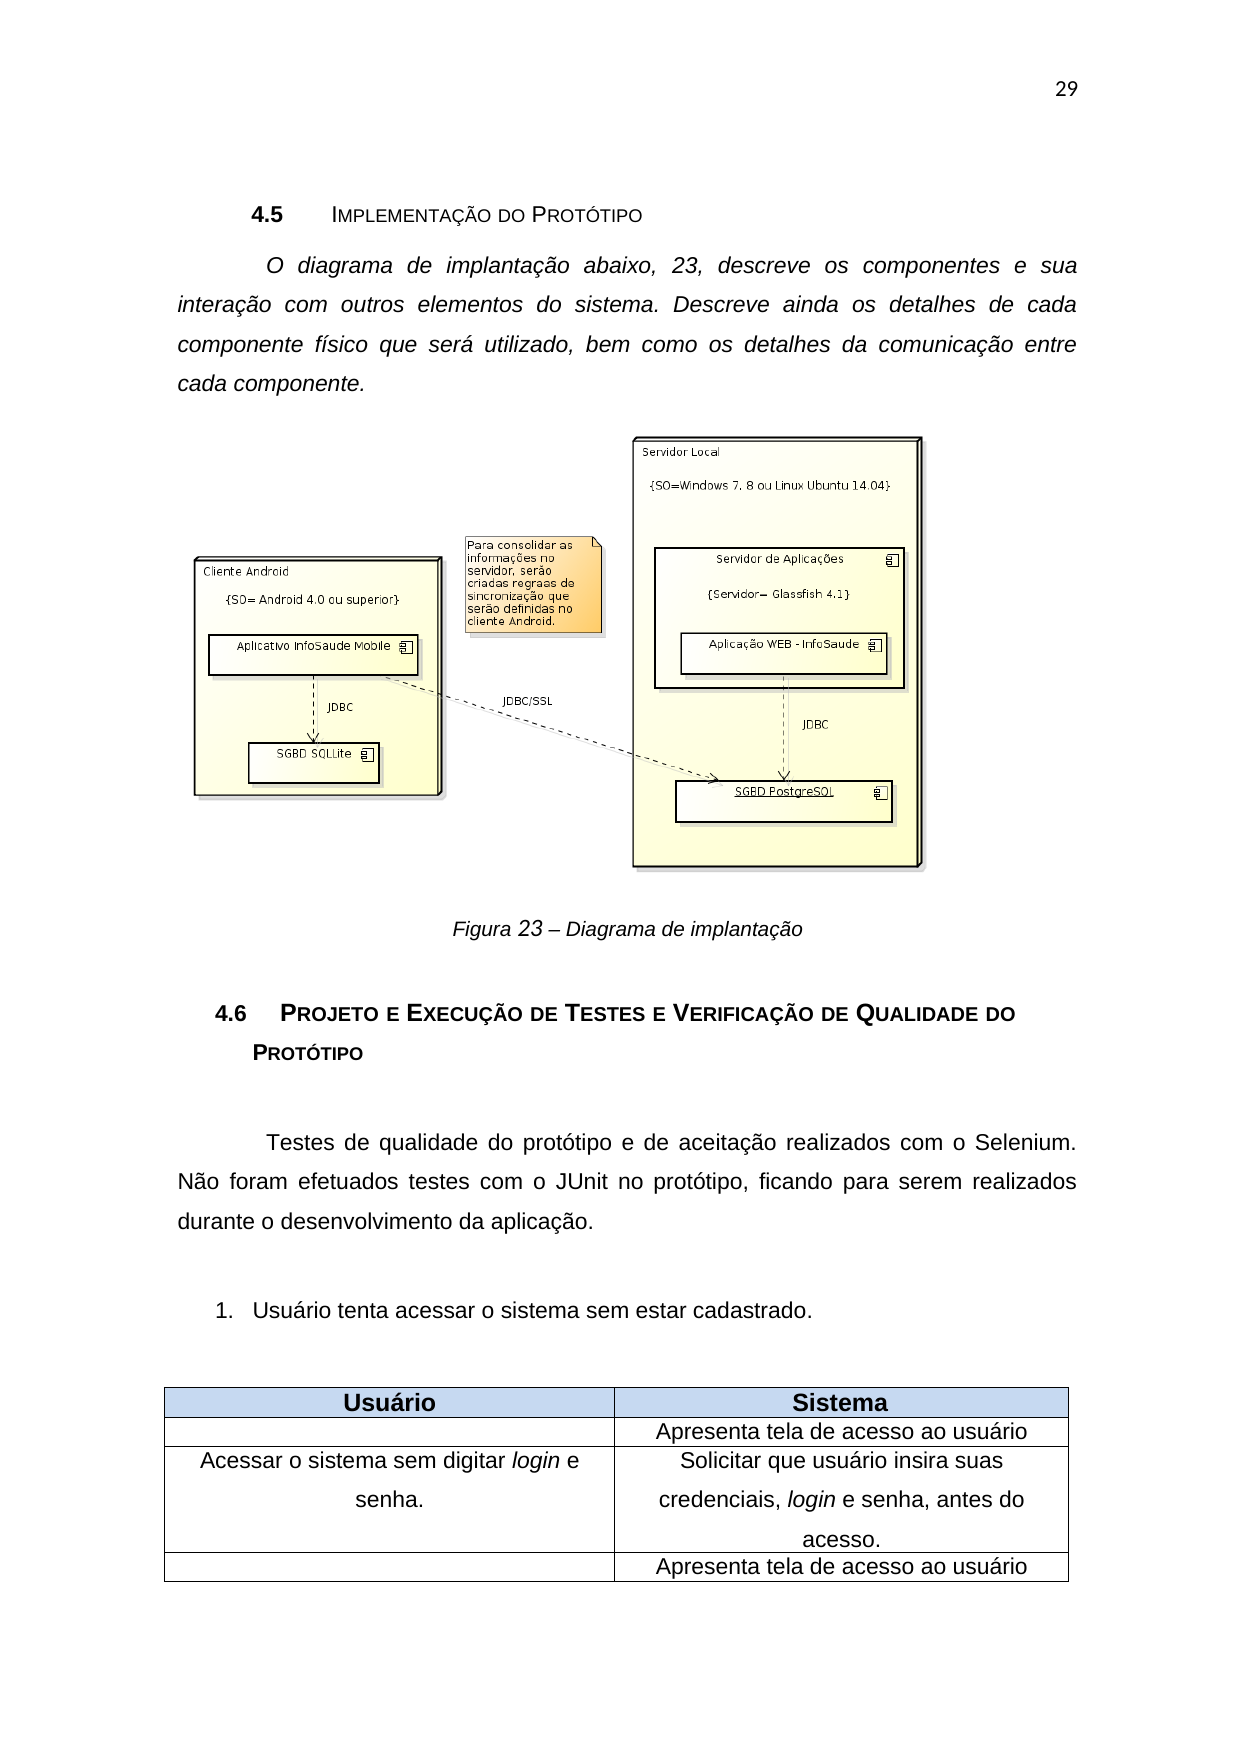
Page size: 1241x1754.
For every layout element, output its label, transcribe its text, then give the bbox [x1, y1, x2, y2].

table_header Sistema [615, 1388, 1068, 1417]
table_cell [165, 1553, 614, 1581]
text O diagrama de implantação abaixo, Figura 23, descreve os componentes e sua interação com outros elementos do sistema. Descreve ainda os detalhes de cada componente físico que será utilizado, bem como os detalhes da comunicação entre cada componente. [177, 252, 1078, 397]
text Figura 23 – Diagrama de implantação [177, 912, 1078, 943]
text Testes de qualidade do protótipo e de aceitação realizados com o Selenium. Não foram efetuados testes com o JUnit no protótipo, ficando para serem realizados durante o desenvolvimento da aplicação. [177, 1129, 1078, 1234]
list Implementação do Protótipo [251, 201, 1078, 227]
table_cell [165, 1418, 614, 1446]
table_cell Solicitar que usuário insira suas credenciais, login e senha, antes do acesso. [615, 1447, 1068, 1552]
table_cell Apresenta tela de acesso ao usuário [615, 1418, 1068, 1446]
table_cell Acessar o sistema sem digitar login e senha. [165, 1447, 614, 1552]
picture [184, 422, 934, 882]
table_cell Apresenta tela de acesso ao usuário [615, 1553, 1068, 1581]
list Projeto e Execução de Testes e Verificação de Qualidade do Protótipo [215, 997, 1078, 1066]
table_header Usuário [165, 1388, 614, 1417]
list Usuário tenta acessar o sistema sem estar cadastrado. [215, 1297, 1078, 1324]
